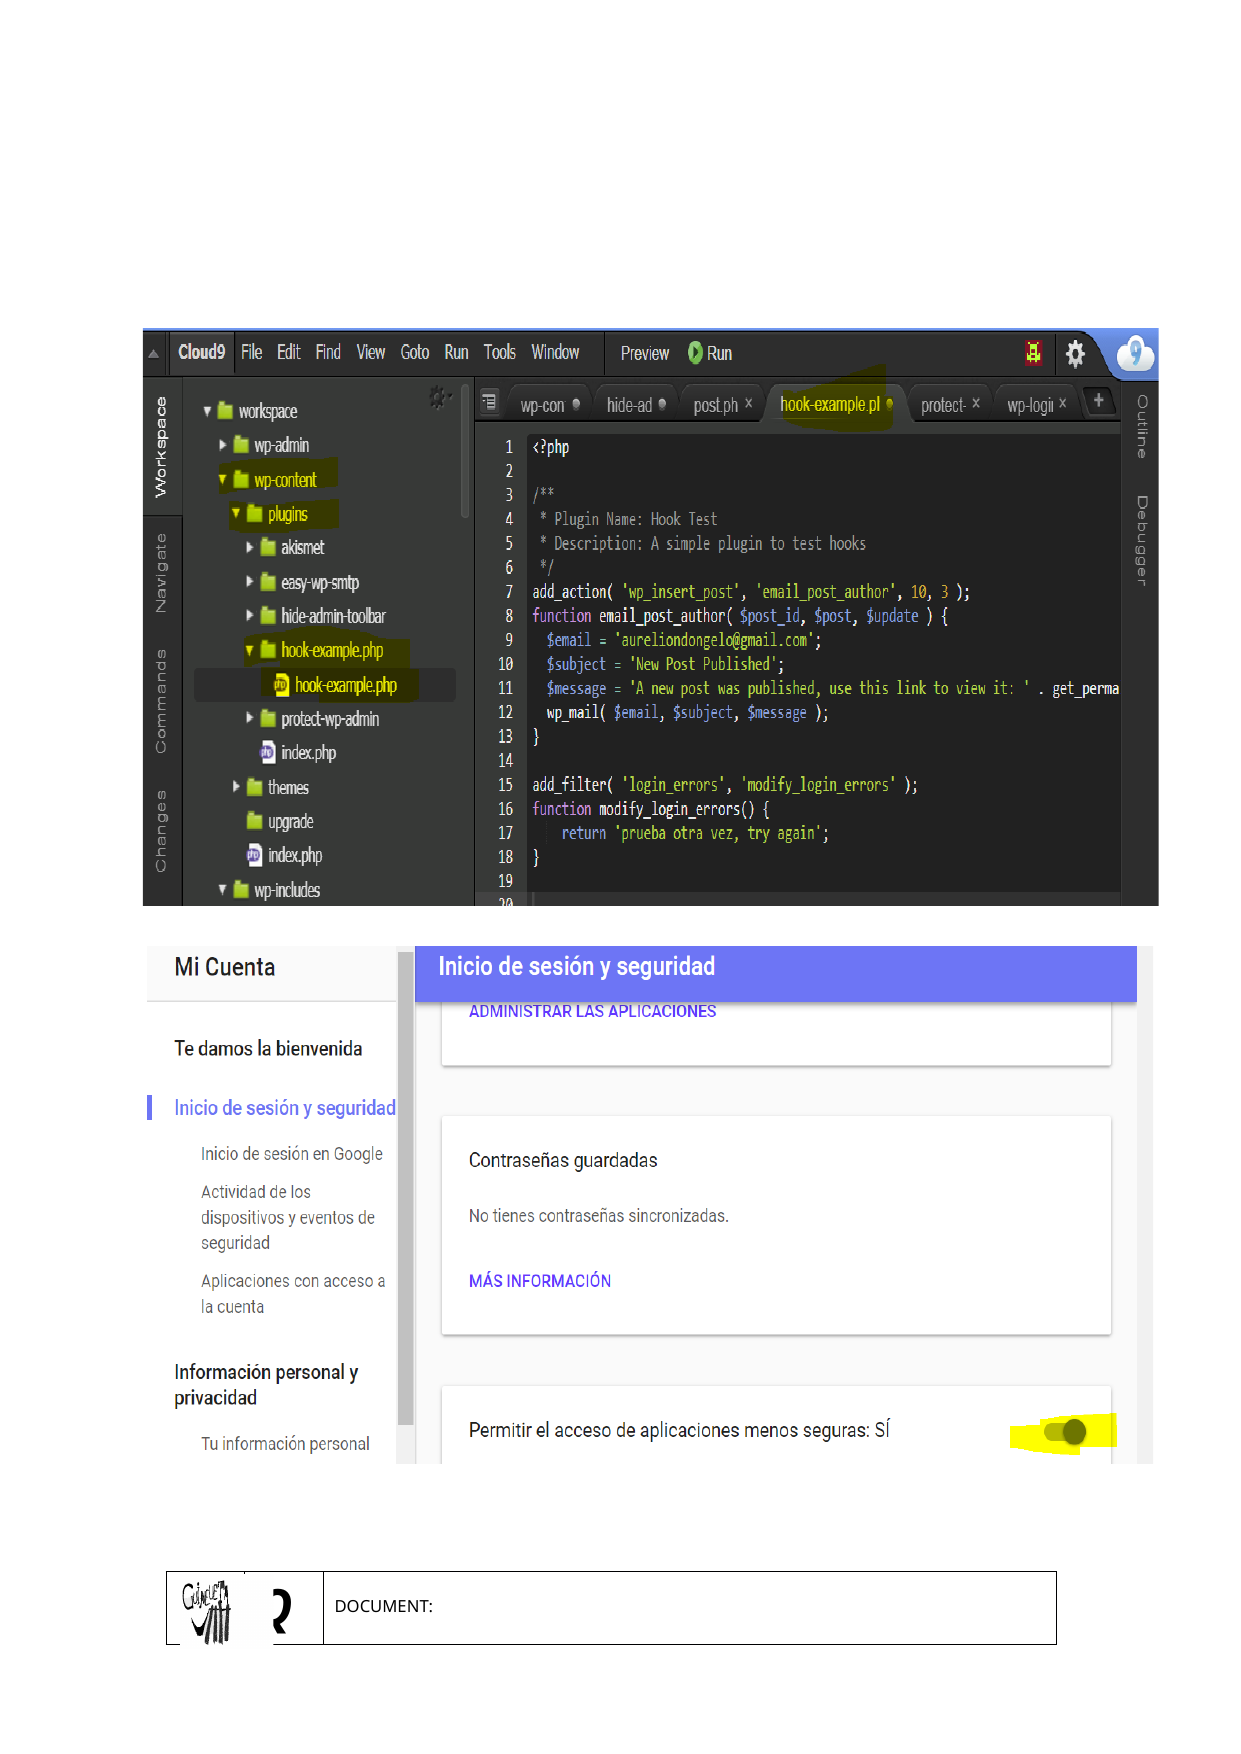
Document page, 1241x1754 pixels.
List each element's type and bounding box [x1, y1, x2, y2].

picture [142, 328, 1159, 906]
picture [180, 1574, 274, 1649]
picture [147, 946, 1154, 1464]
